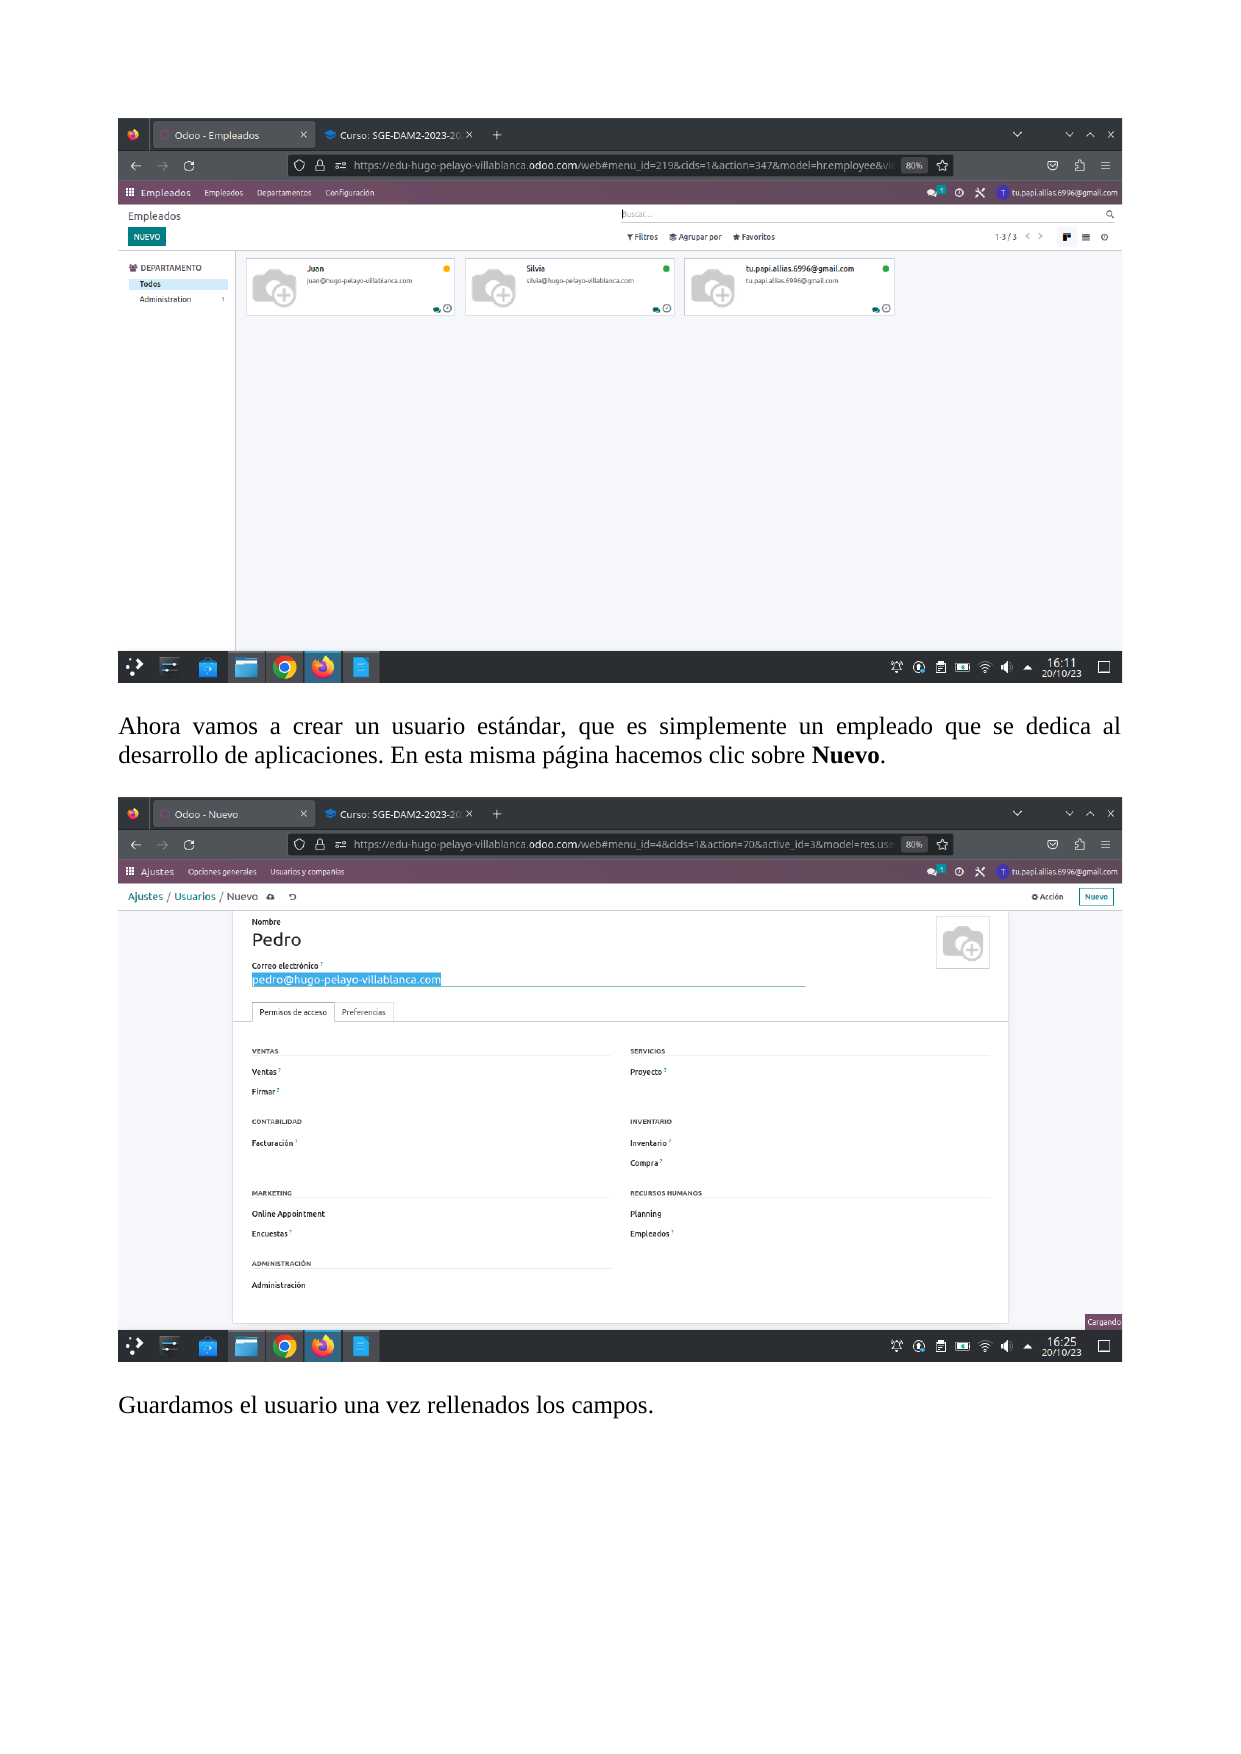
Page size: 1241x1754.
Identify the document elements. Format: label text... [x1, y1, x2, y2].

picture [118, 118, 1123, 683]
text Ahora vamos a crear un usuario estándar, que es simplemente un empleado que se dedica al desarrollo de aplicaciones. En esta misma página hacemos clic sobre Nuevo. [118, 711, 1122, 769]
picture [118, 797, 1123, 1362]
text Guardamos el usuario una vez rellenados los campos. [118, 1391, 1122, 1419]
